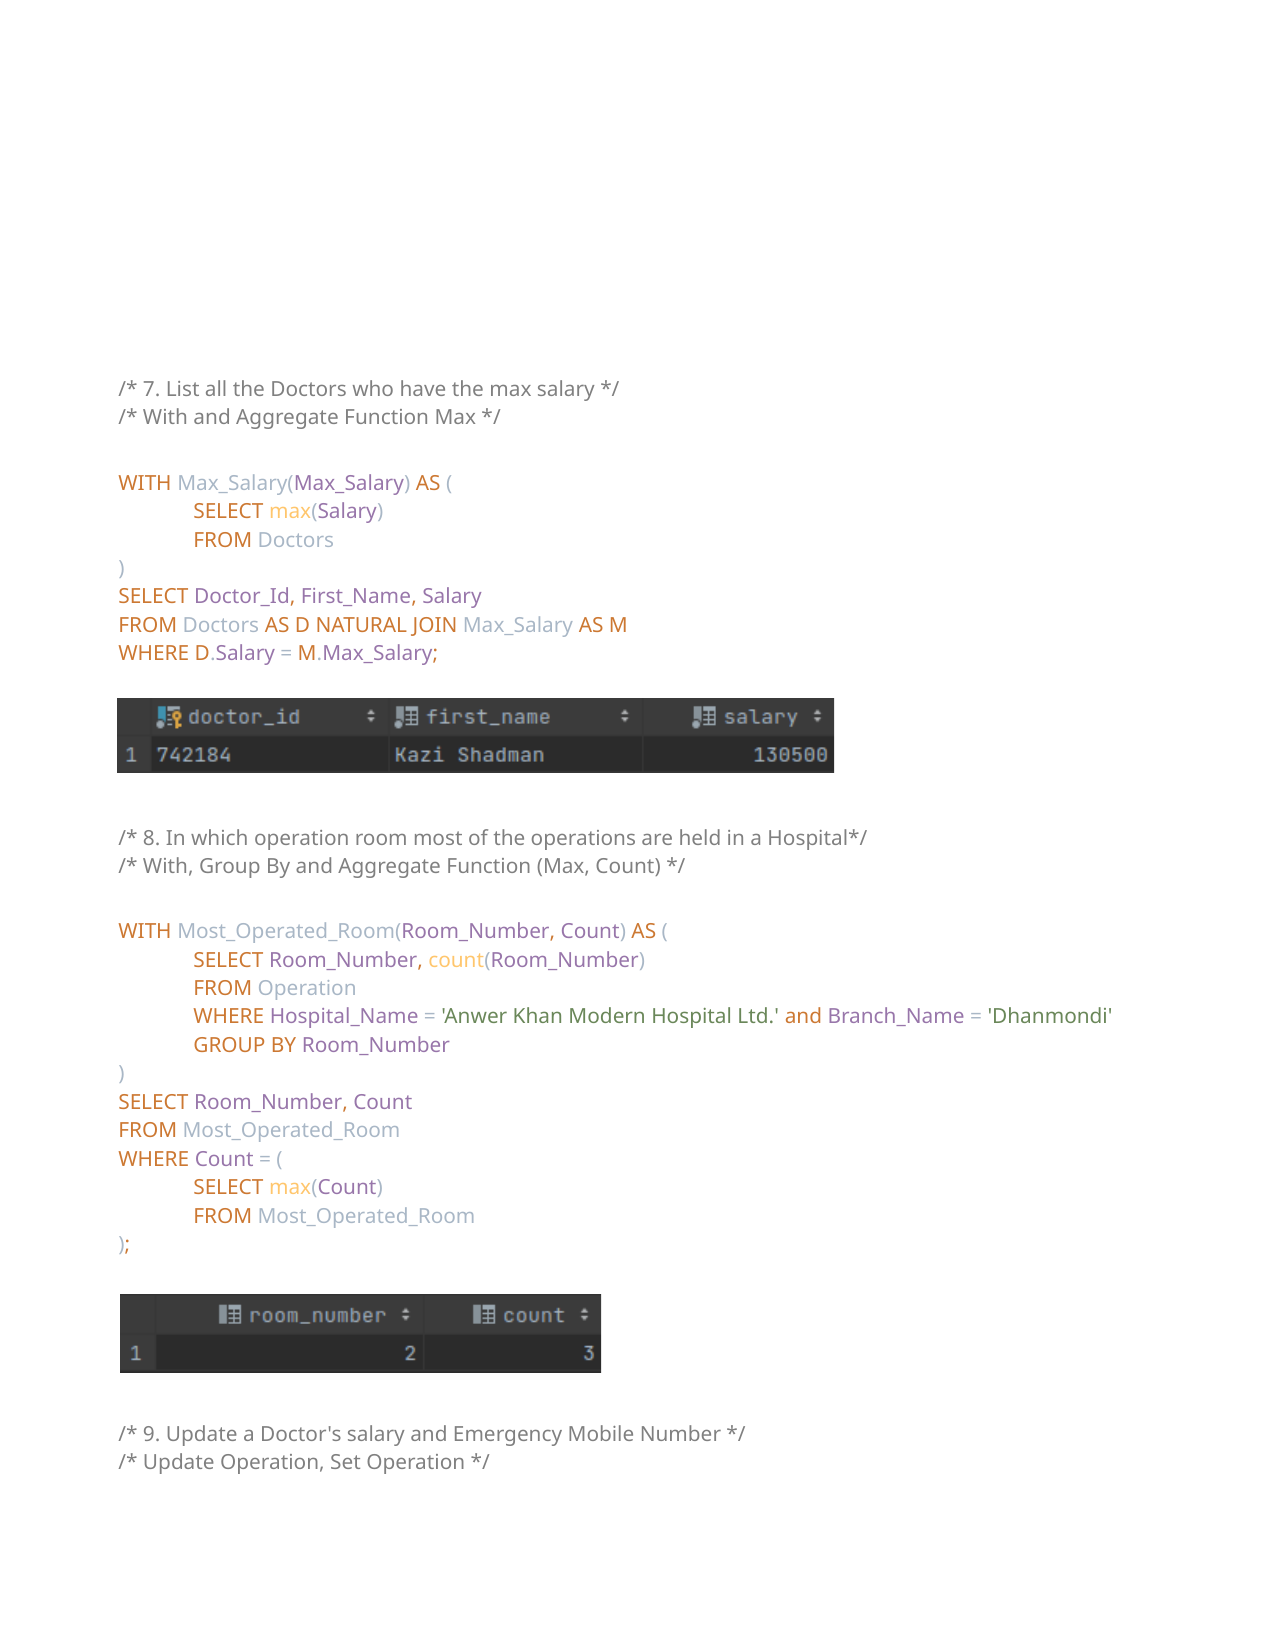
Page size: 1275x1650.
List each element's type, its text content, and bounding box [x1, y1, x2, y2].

text /* 9. Update a Doctor's salary and Emergency Mobile Number */ /* Update Operation, Set Operation */ [118, 1419, 1155, 1513]
picture [120, 1294, 602, 1373]
text /* 7. List all the Doctors who have the max salary */ /* With and Aggregate Function Max */ WITH Max_Salary(Max_Salary) AS ( SELECT max(Salary) FROM Doctors ) SELECT Doctor_Id, First_Name, Salary FROM Doctors AS D NATURAL JOIN Max_Salary AS M WHERE D.Salary = M.Max_Salary; [118, 374, 1155, 667]
picture [117, 698, 835, 773]
text /* 8. In which operation room most of the operations are held in a Hospital*/ /* With, Group By and Aggregate Function (Max, Count) */ WITH Most_Operated_Room(Room_Number, Count) AS ( SELECT Room_Number, count(Room_Number) FROM Operation WHERE Hospital_Name = 'Anwer Khan Modern Hospital Ltd.' and Branch_Name = 'Dhanmondi' GROUP BY Room_Number ) SELECT Room_Number, Count FROM Most_Operated_Room WHERE Count = ( SELECT max(Count) FROM Most_Operated_Room ); [118, 823, 1155, 1258]
